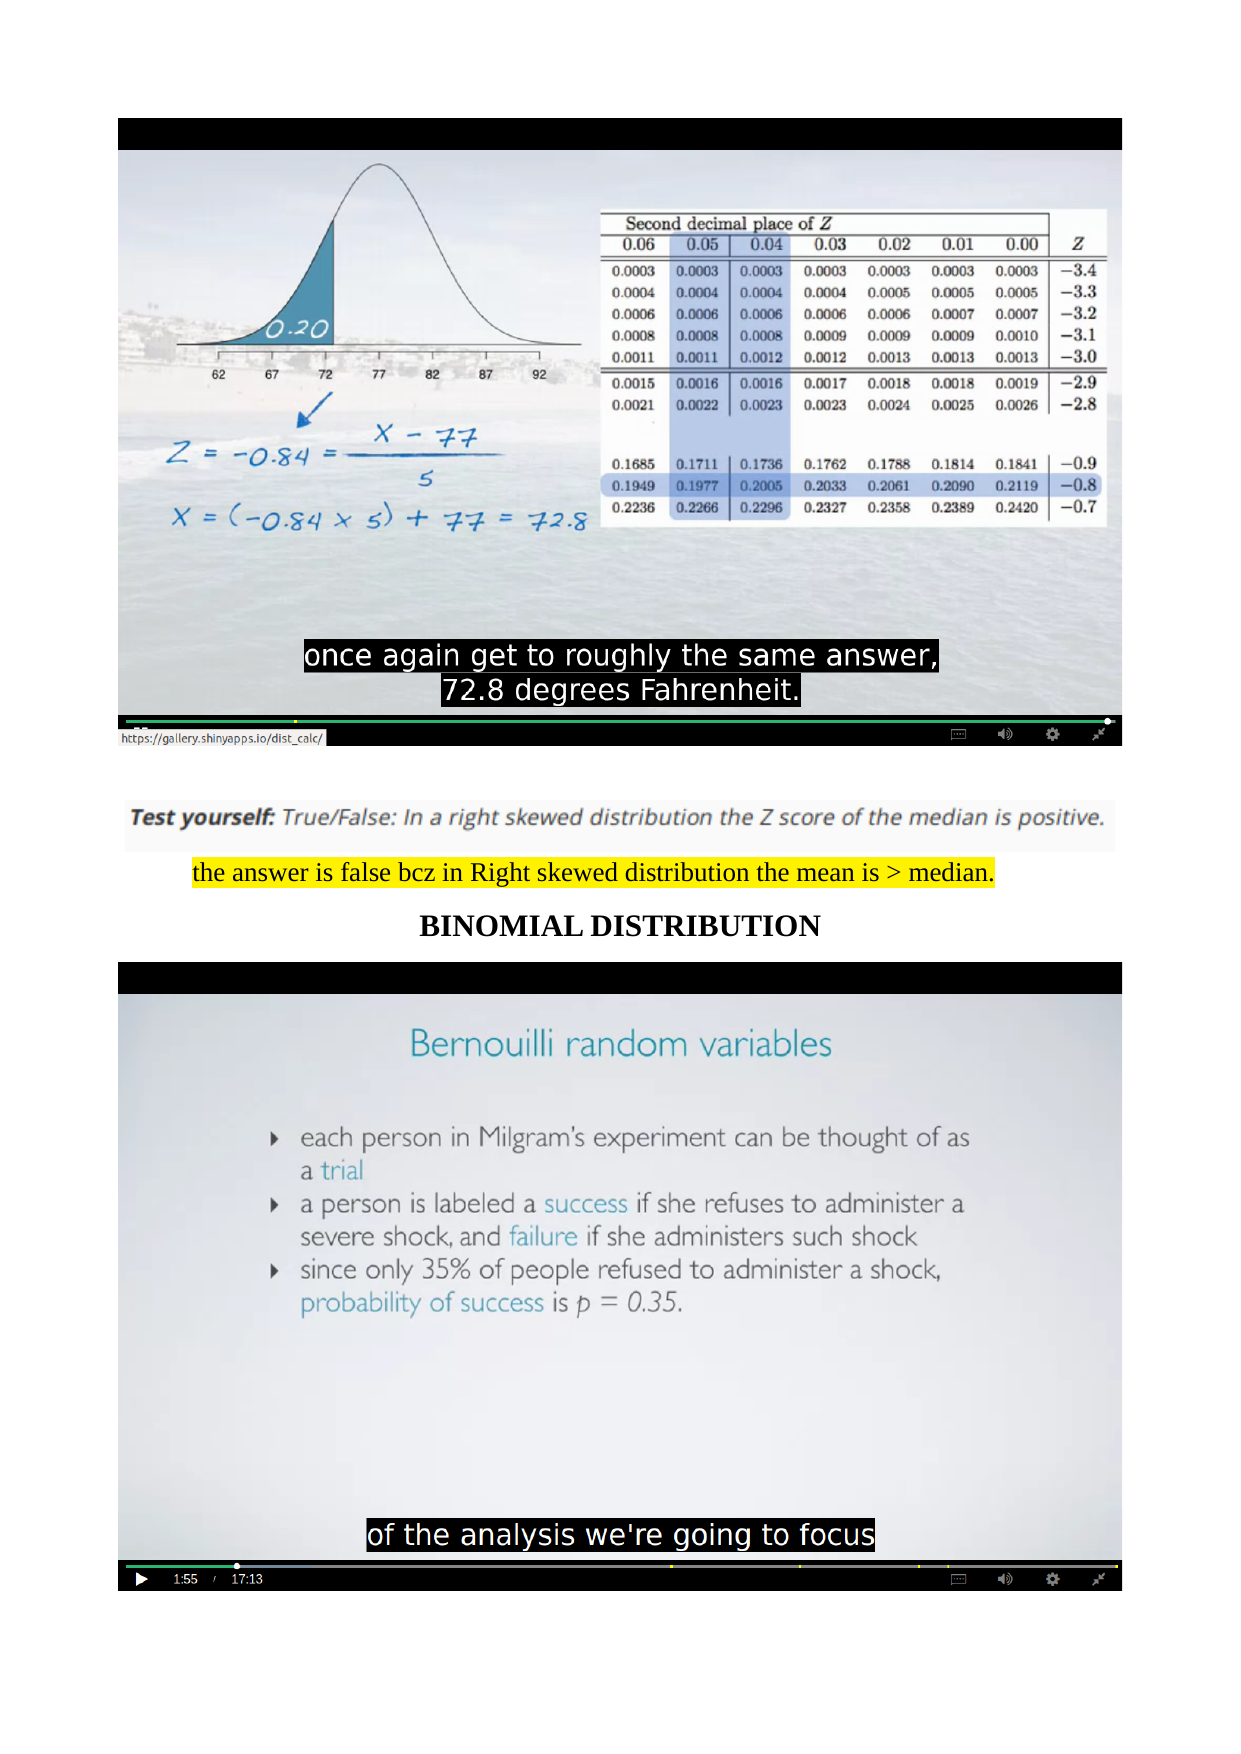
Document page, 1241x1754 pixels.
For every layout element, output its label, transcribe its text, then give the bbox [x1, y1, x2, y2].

picture [118, 118, 1123, 746]
picture [118, 962, 1123, 1591]
picture [124, 800, 1116, 852]
text the answer is false bcz in Right skewed distribution the mean is > median. [118, 800, 1122, 888]
text BINOMIAL DISTRIBUTION [118, 907, 1122, 943]
